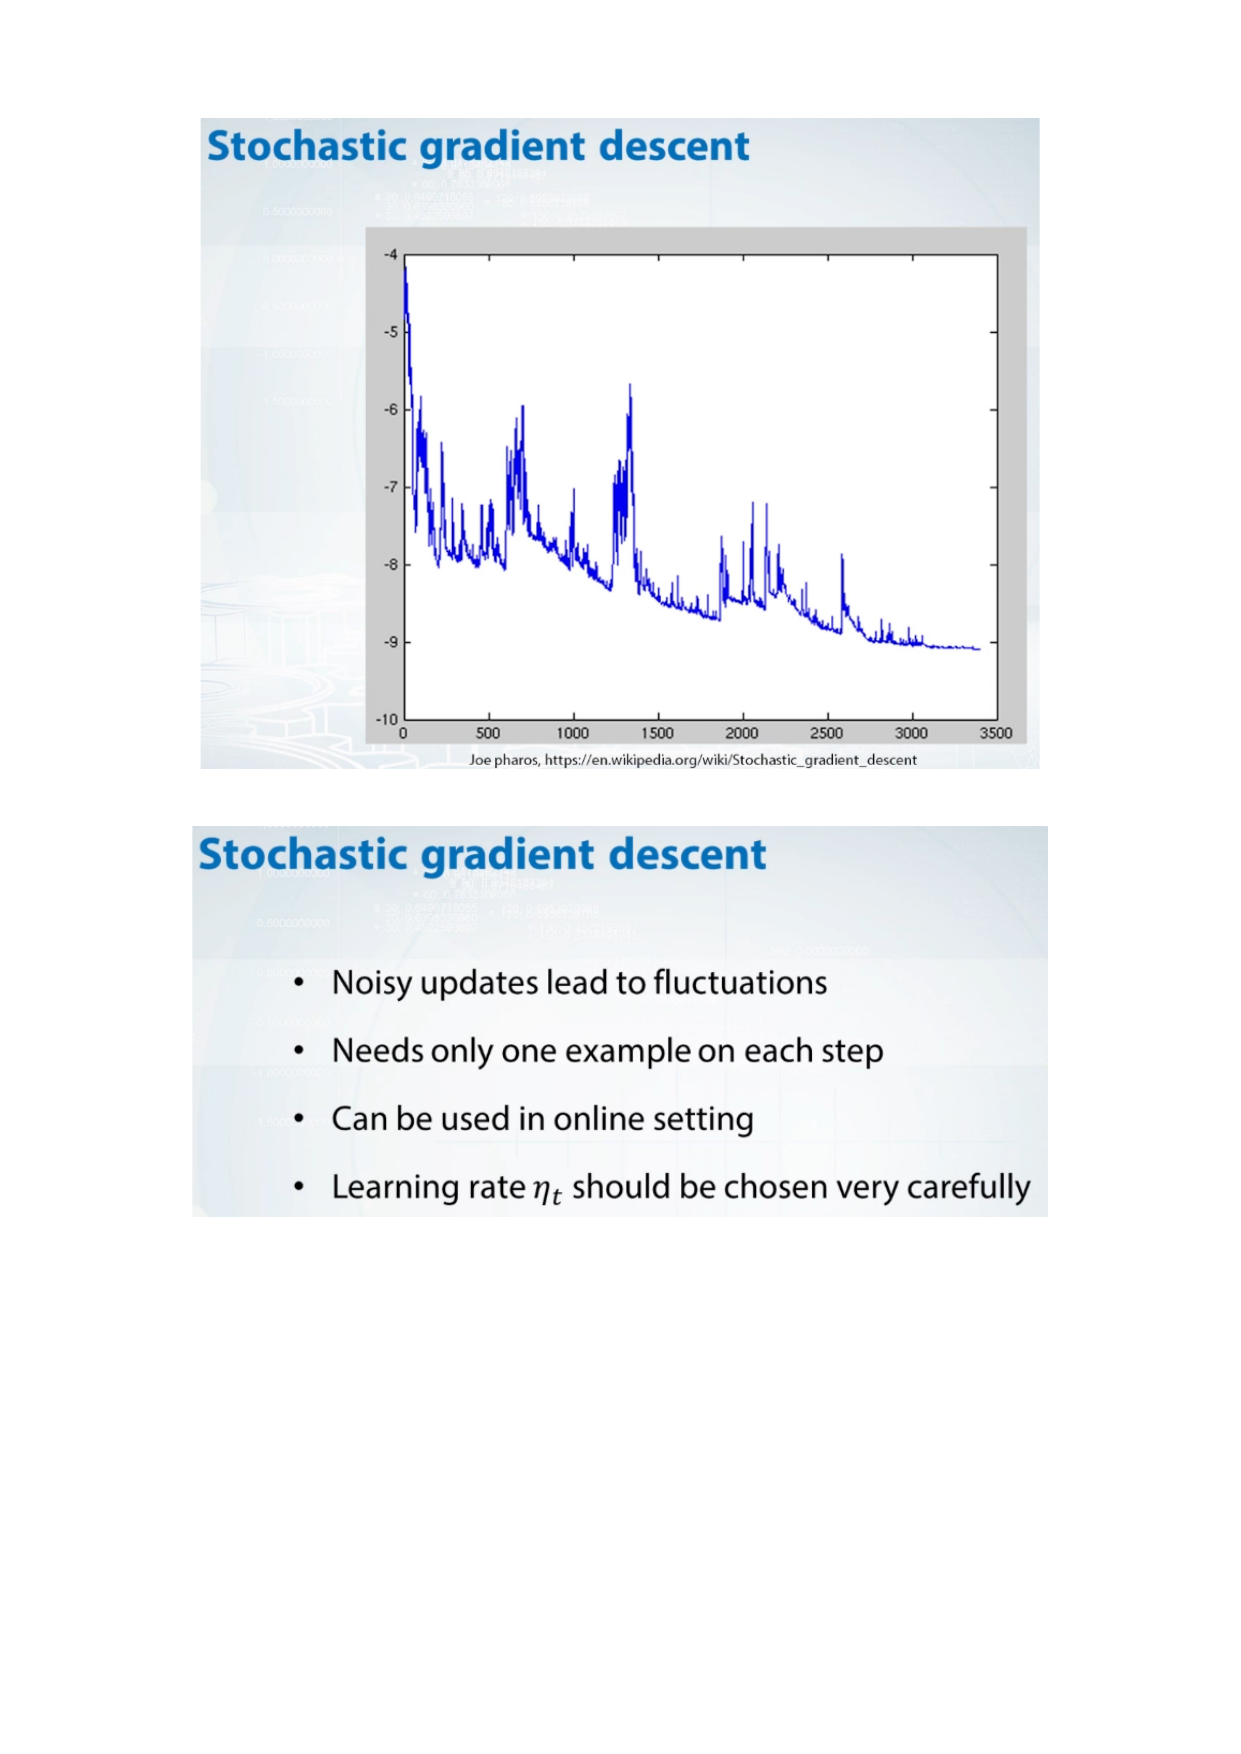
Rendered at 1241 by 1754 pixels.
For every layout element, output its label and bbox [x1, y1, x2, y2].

picture [200, 118, 1040, 769]
picture [192, 826, 1048, 1217]
